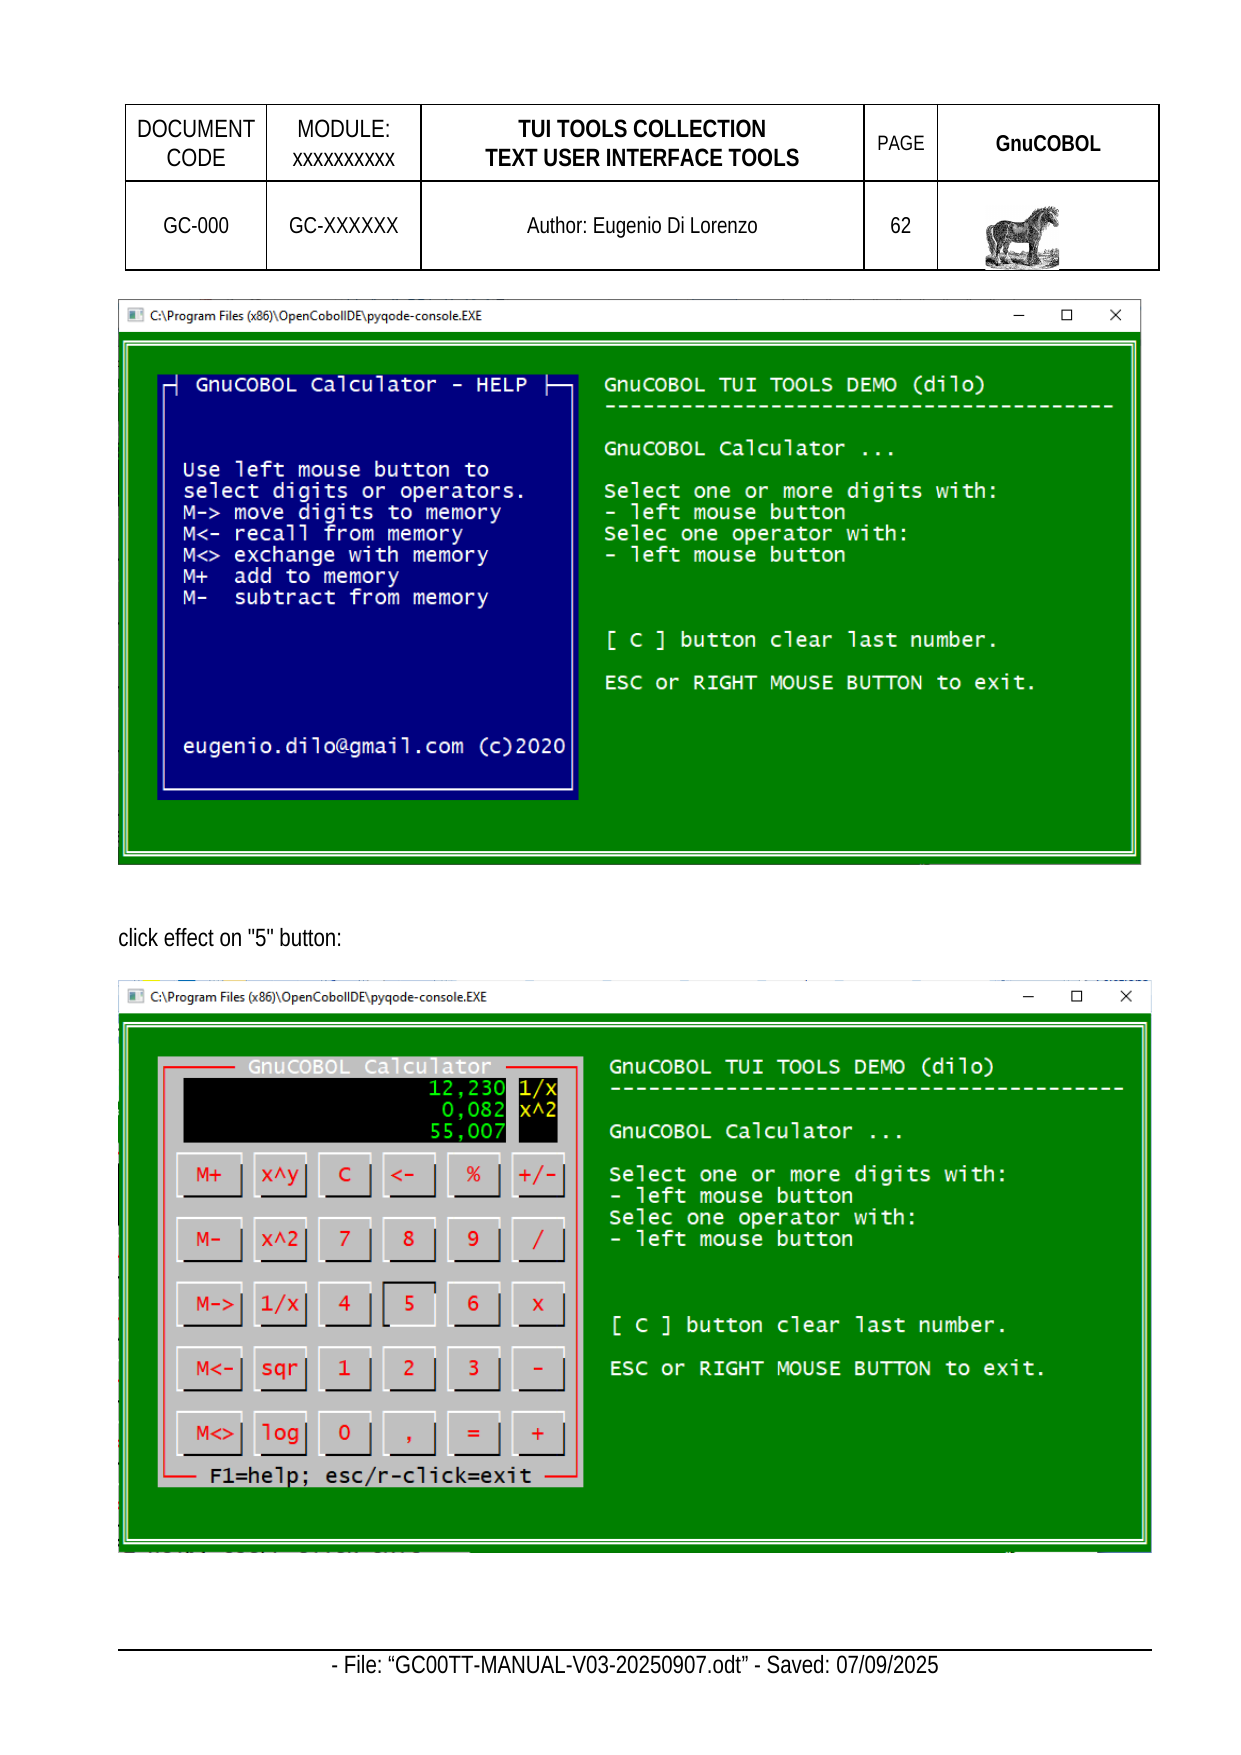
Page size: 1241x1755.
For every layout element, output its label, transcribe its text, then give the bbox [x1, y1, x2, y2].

text click effect on "5" button: [118, 923, 1152, 952]
